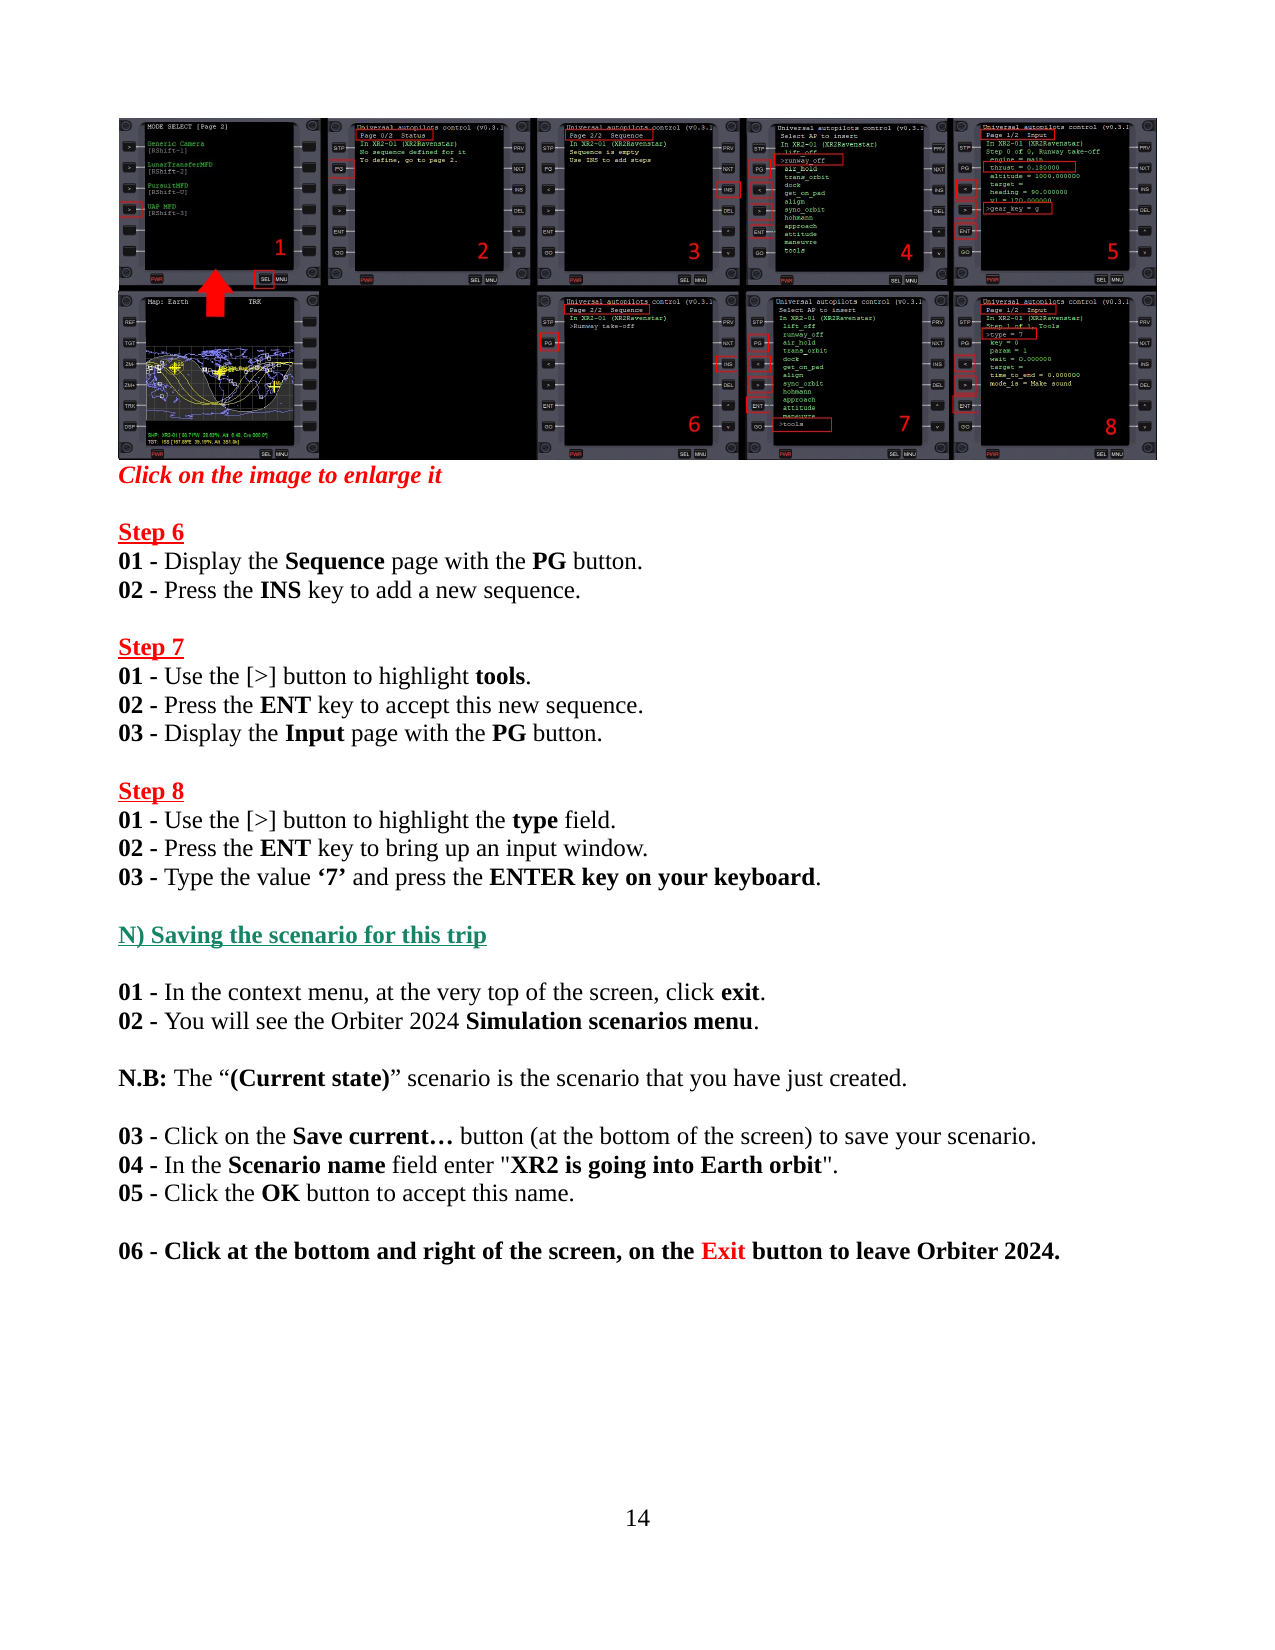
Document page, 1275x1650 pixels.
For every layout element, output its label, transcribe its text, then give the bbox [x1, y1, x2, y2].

text 02 - Press the ENT key to bring up an input window. [118, 833, 1157, 862]
text N) Saving the scenario for this trip [118, 920, 1157, 948]
text 01 - Use the [>] button to highlight the type field. [118, 805, 1157, 833]
text 03 - Type the value ‘7’ and press the ENTER key on your keyboard. [118, 862, 1157, 891]
text 02 - You will see the Orbiter 2024 Simulation scenarios menu. [118, 1006, 1157, 1035]
text 03 - Click on the Save current… button (at the bottom of the screen) to save your scenario. [118, 1121, 1157, 1150]
text 01 - In the context menu, at the very top of the screen, click exit. [118, 977, 1157, 1006]
picture [118, 118, 1157, 460]
text 05 - Click the OK button to accept this name. [118, 1178, 1157, 1207]
text 02 - Press the ENT key to accept this new sequence. [118, 690, 1157, 718]
text 04 - In the Scenario name field enter "XR2 is going into Earth orbit". [118, 1150, 1157, 1178]
text 06 - Click at the bottom and right of the screen, on the Exit button to leave Orbiter 2024. [118, 1236, 1157, 1265]
text Step 7 [118, 632, 1157, 661]
text 02 - Press the INS key to add a new sequence. [118, 575, 1157, 603]
text 01 - Use the [>] button to highlight tools. [118, 661, 1157, 690]
text 03 - Display the Input page with the PG button. [118, 718, 1157, 747]
text Click on the image to enlarge it [118, 460, 1157, 488]
text 01 - Display the Sequence page with the PG button. [118, 546, 1157, 575]
text N.B: The “(Current state)” scenario is the scenario that you have just created. [118, 1063, 1157, 1092]
text Step 8 [118, 776, 1157, 805]
text Step 6 [118, 517, 1157, 546]
